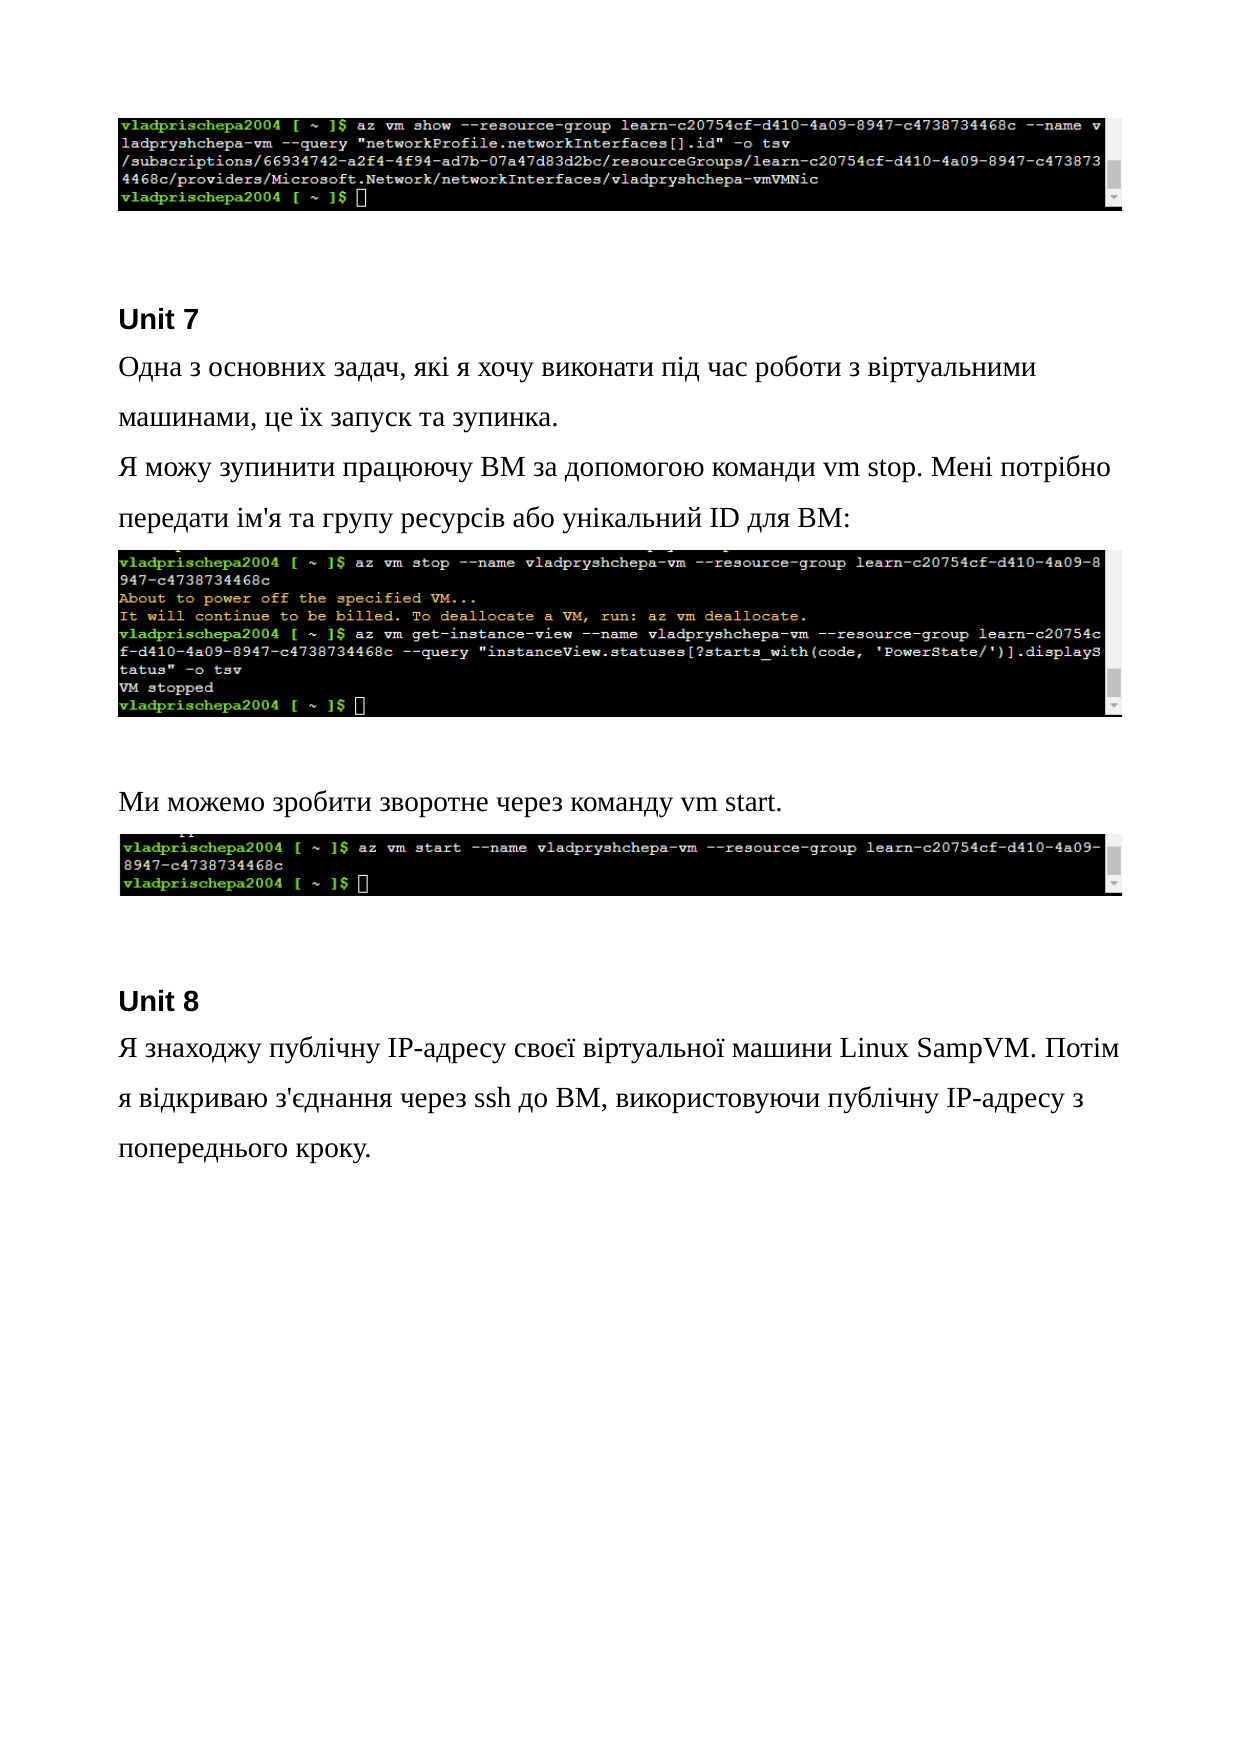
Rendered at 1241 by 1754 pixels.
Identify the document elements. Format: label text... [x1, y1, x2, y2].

subtitle Unit 7 [118, 298, 1122, 336]
text Ми можемо зробити зворотне через команду vm start. [118, 784, 1122, 817]
subtitle Unit 8 [118, 984, 1122, 1017]
picture [118, 118, 1123, 211]
text Одна з основних задач, які я хочу виконати під час роботи з віртуальними машинами, це їх запуск та зупинка. [118, 349, 1122, 433]
text Я знаходжу публічну IP-адресу своєї віртуальної машини Linux SampVM. Потім я відкриваю з'єднання через ssh до ВМ, використовуючи публічну IP-адресу з попереднього кроку. [118, 1030, 1122, 1164]
text Я можу зупинити працюючу ВМ за допомогою команди vm stop. Мені потрібно передати ім'я та групу ресурсів або унікальний ID для ВМ: [118, 449, 1122, 533]
picture [118, 834, 1123, 896]
picture [118, 550, 1123, 717]
